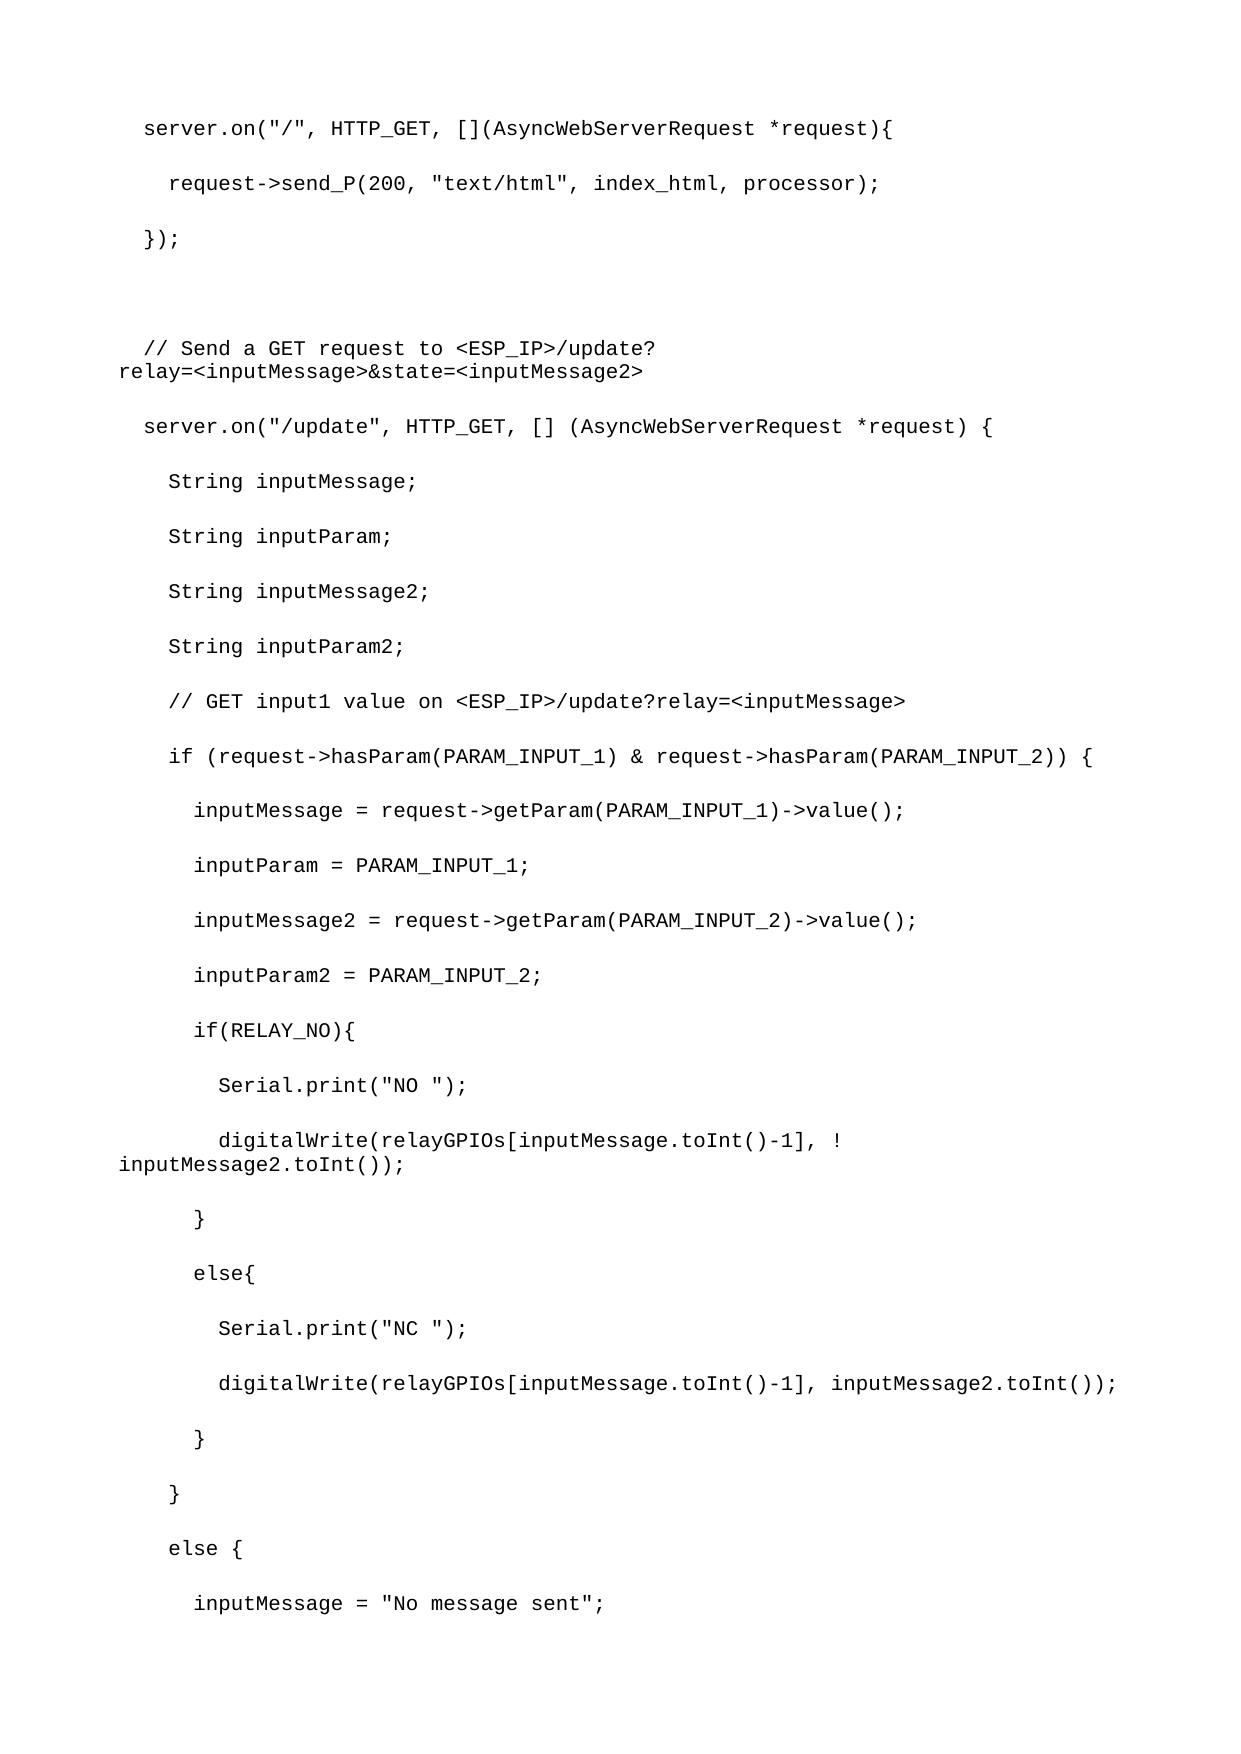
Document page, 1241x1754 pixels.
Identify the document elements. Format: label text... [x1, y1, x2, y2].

text inputParam = PARAM_INPUT_1; [118, 855, 1122, 879]
text inputMessage = request->getParam(PARAM_INPUT_1)->value(); [118, 801, 1122, 824]
text server.on("/", HTTP_GET, [](AsyncWebServerRequest *request){ [118, 118, 1122, 142]
text String inputMessage; [118, 471, 1122, 495]
text } [118, 1208, 1122, 1232]
text }); [118, 228, 1122, 252]
text else { [118, 1538, 1122, 1561]
text request->send_P(200, "text/html", index_html, processor); [118, 173, 1122, 197]
text Serial.print("NO "); [118, 1075, 1122, 1099]
text Serial.print("NC "); [118, 1318, 1122, 1342]
text // Send a GET request to <ESP_IP>/update?relay=<inputMessage>&state=<inputMessage2> [118, 338, 1122, 385]
text String inputParam; [118, 526, 1122, 550]
text // GET input1 value on <ESP_IP>/update?relay=<inputMessage> [118, 691, 1122, 714]
text inputMessage = "No message sent"; [118, 1593, 1122, 1616]
text digitalWrite(relayGPIOs[inputMessage.toInt()-1], inputMessage2.toInt()); [118, 1373, 1122, 1397]
text } [118, 1428, 1122, 1452]
text else{ [118, 1263, 1122, 1287]
text if(RELAY_NO){ [118, 1020, 1122, 1044]
text server.on("/update", HTTP_GET, [] (AsyncWebServerRequest *request) { [118, 416, 1122, 440]
text String inputParam2; [118, 636, 1122, 659]
text inputParam2 = PARAM_INPUT_2; [118, 965, 1122, 989]
text if (request->hasParam(PARAM_INPUT_1) & request->hasParam(PARAM_INPUT_2)) { [118, 746, 1122, 769]
text inputMessage2 = request->getParam(PARAM_INPUT_2)->value(); [118, 910, 1122, 934]
text String inputMessage2; [118, 581, 1122, 604]
text digitalWrite(relayGPIOs[inputMessage.toInt()-1], !inputMessage2.toInt()); [118, 1130, 1122, 1177]
text } [118, 1483, 1122, 1507]
